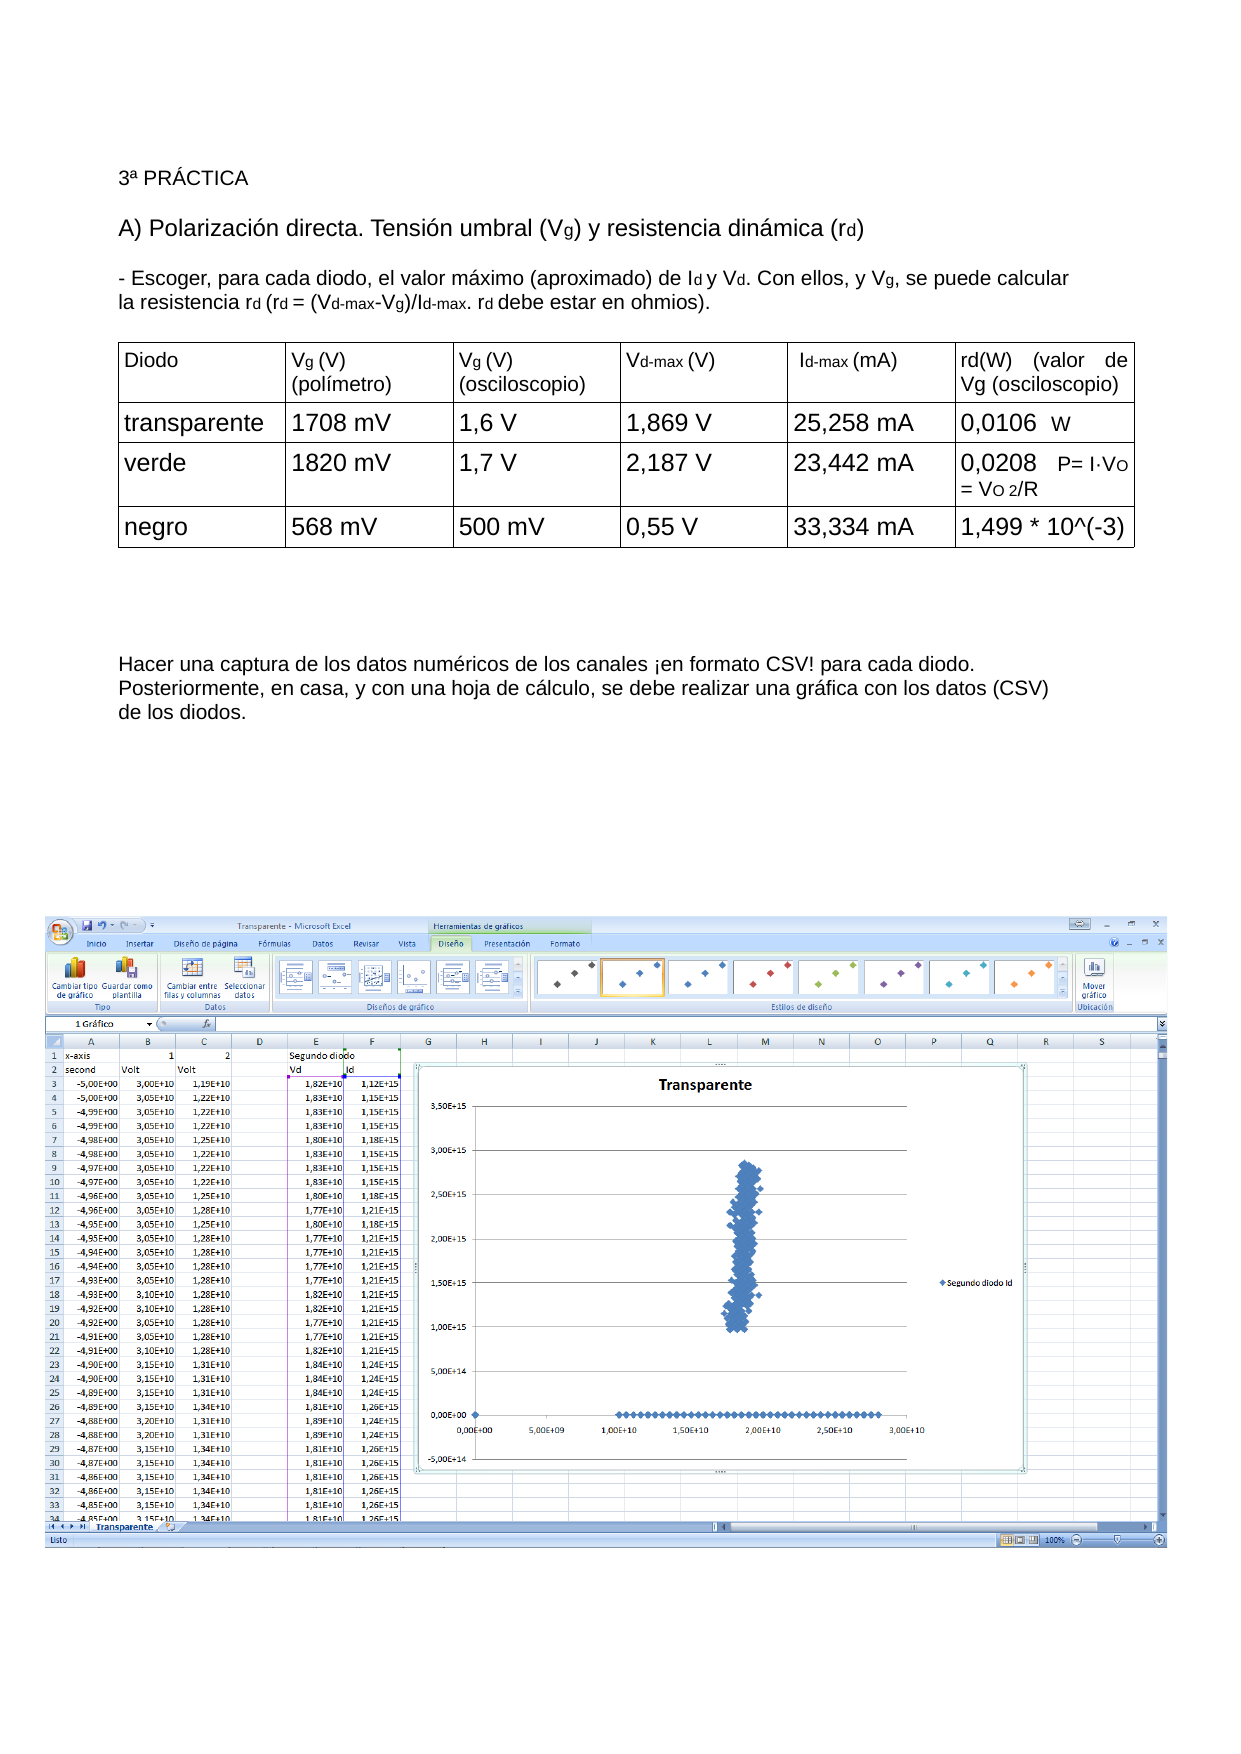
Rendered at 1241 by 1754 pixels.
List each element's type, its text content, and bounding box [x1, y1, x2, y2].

table_header Id-max (mA) [788, 343, 955, 402]
text - Escoger, para cada diodo, el valor máximo (aproximado) de Id y Vd. Con ellos, y Vg, se puede calcular [118, 266, 1122, 289]
text 3ª PRÁCTICA [118, 166, 1122, 190]
table_header Diodo [119, 343, 285, 402]
table_cell verde [119, 443, 285, 506]
table_cell 2,187 V [621, 443, 787, 506]
text Posteriormente, en casa, y con una hoja de cálculo, se debe realizar una gráfica con los datos (CSV) [118, 676, 1122, 700]
table_cell 25,258 mA [788, 403, 955, 442]
table_cell 1,499 * 10^(-3) [956, 507, 1134, 547]
table_header Vg (V) (polímetro) [286, 343, 453, 402]
table_cell negro [119, 507, 285, 547]
table_header Vg (V) (osciloscopio) [454, 343, 620, 402]
table_cell 500 mV [454, 507, 620, 547]
text la resistencia rd (rd = (Vd-max-Vg)/Id-max. rd debe estar en ohmios). [118, 289, 1122, 313]
table_cell 568 mV [286, 507, 453, 547]
table_cell 23,442 mA [788, 443, 955, 506]
picture [45, 916, 1168, 1548]
table_cell 1820 mV [286, 443, 453, 506]
table_cell 1,7 V [454, 443, 620, 506]
table_cell 33,334 mA [788, 507, 955, 547]
table_cell 0,0106 W [956, 403, 1134, 442]
table_header Vd-max (V) [621, 343, 787, 402]
text A) Polarización directa. Tensión umbral (Vg) y resistencia dinámica (rd) [118, 214, 1122, 242]
table_header rd(W) (valor de Vg (osciloscopio) [956, 343, 1134, 402]
table_cell 0,55 V [621, 507, 787, 547]
table_cell transparente [119, 403, 285, 442]
table_cell 1708 mV [286, 403, 453, 442]
text de los diodos. [118, 700, 1122, 724]
table_cell 1,869 V [621, 403, 787, 442]
table_cell 1,6 V [454, 403, 620, 442]
table_cell 0,0208 P= I·VO = VO 2/R [956, 443, 1134, 506]
text Hacer una captura de los datos numéricos de los canales ¡en formato CSV! para cada diodo. [118, 652, 1122, 676]
